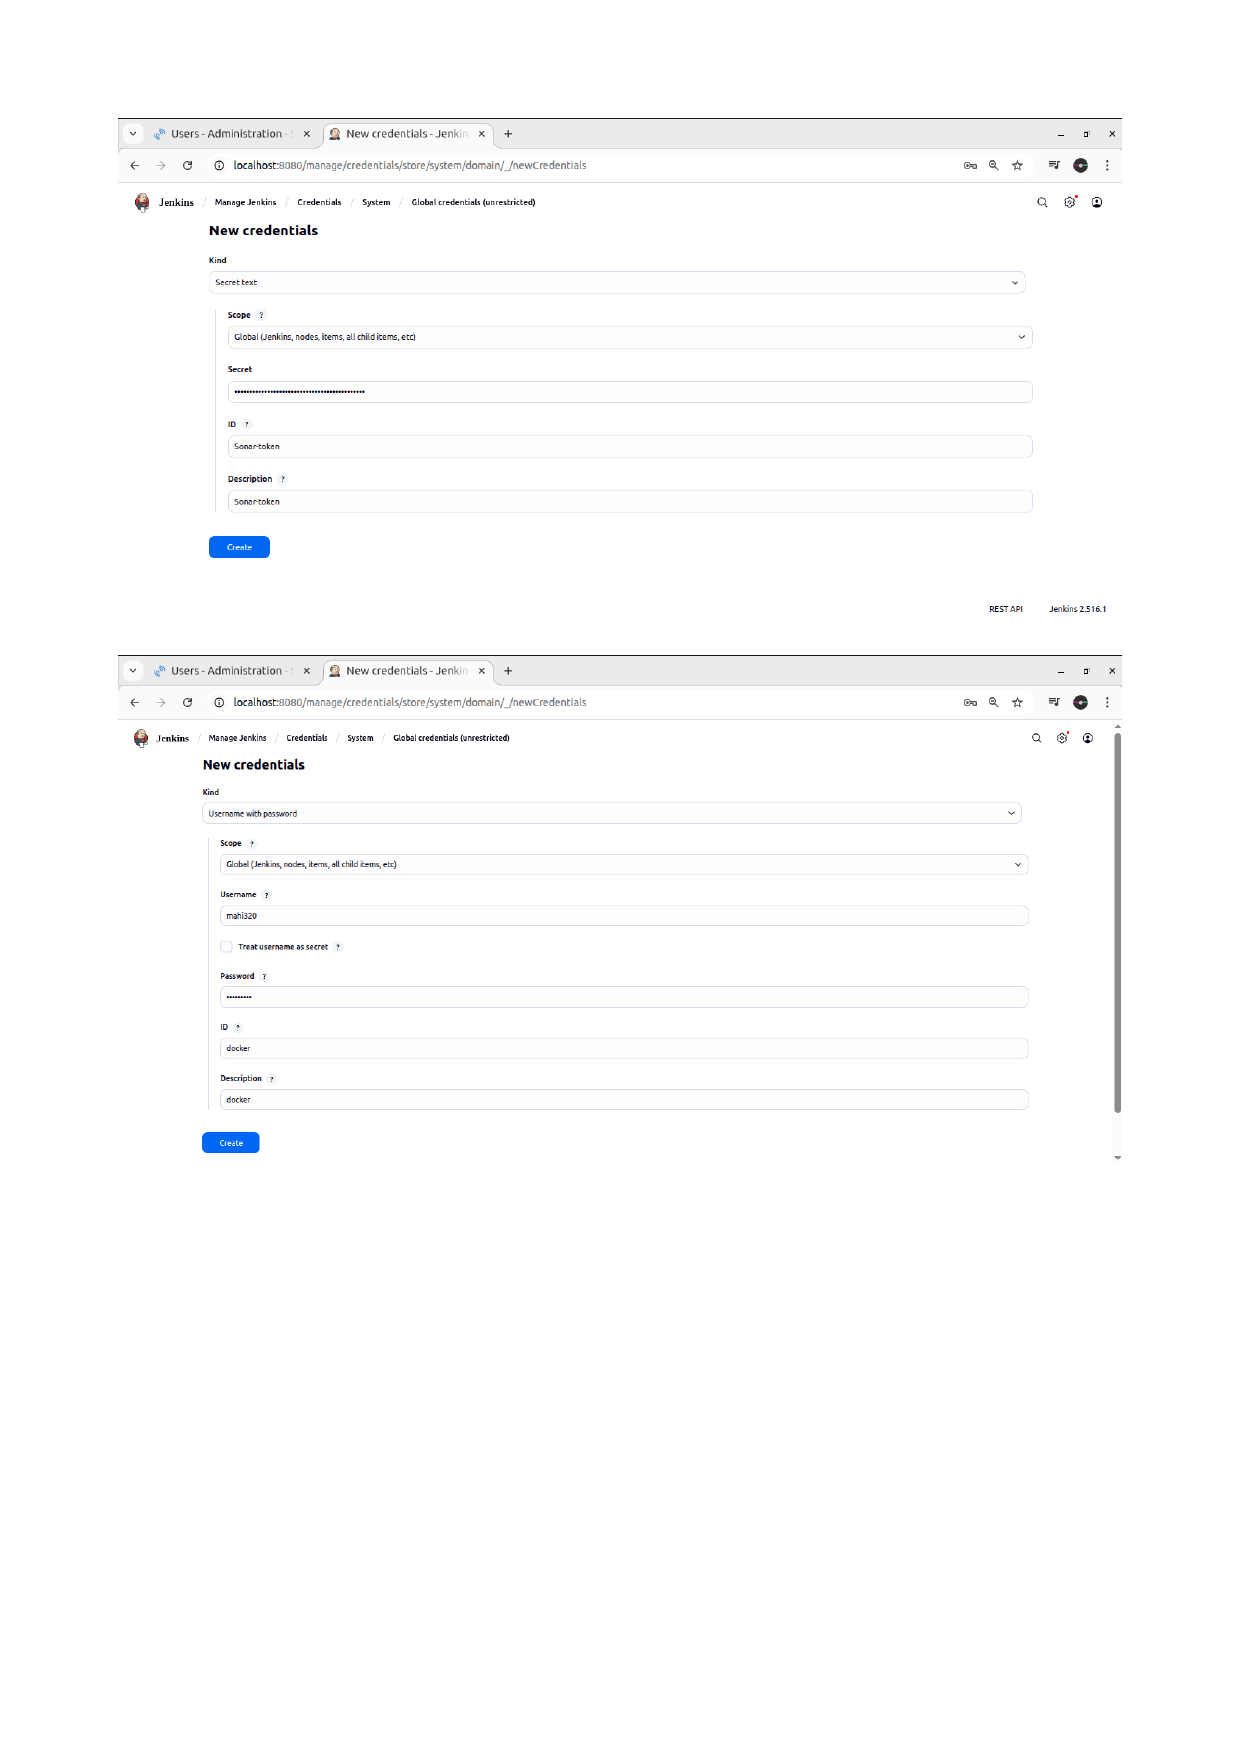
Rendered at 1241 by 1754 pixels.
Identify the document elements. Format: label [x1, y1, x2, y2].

picture [118, 118, 1123, 627]
picture [118, 655, 1123, 1164]
